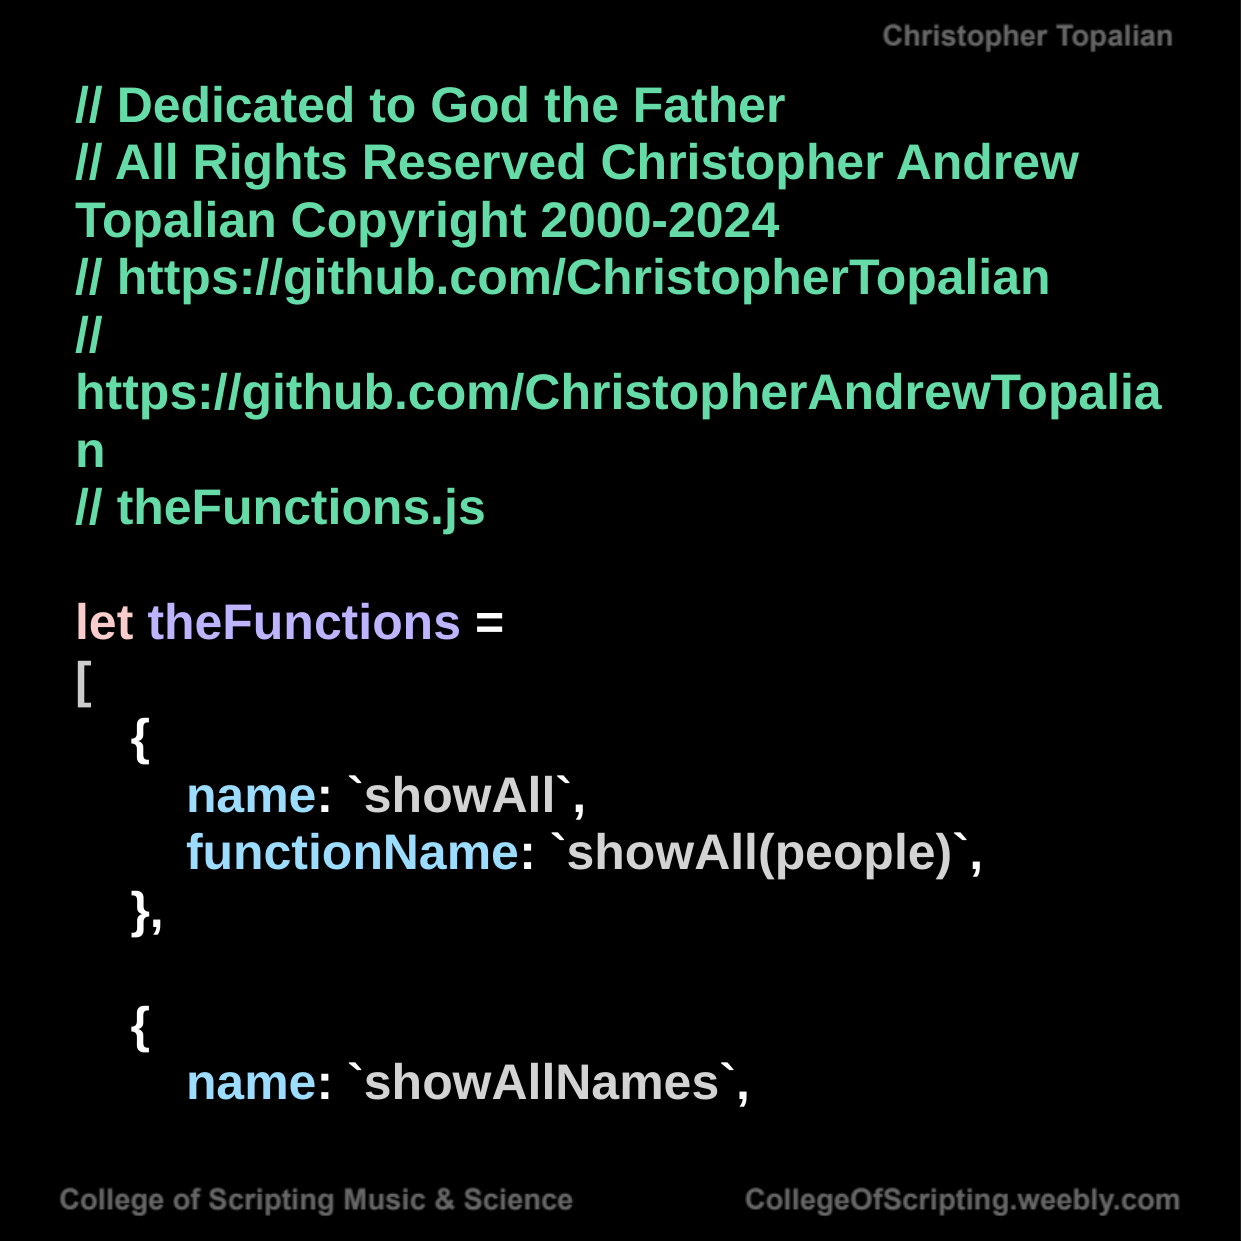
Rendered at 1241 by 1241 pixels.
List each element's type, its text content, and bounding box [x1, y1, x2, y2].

text // Dedicated to God the Father [75, 75, 1166, 132]
text name: `showAllNames`, [75, 1052, 1166, 1110]
text name: `showAll`, [75, 765, 1166, 822]
text [ [75, 650, 1166, 707]
text { [75, 995, 1166, 1052]
text // All Rights Reserved Christopher Andrew Topalian Copyright 2000-2024 [75, 132, 1166, 247]
text // https://github.com/ChristopherAndrewTopalian [75, 305, 1166, 477]
text functionName: `showAll(people)`, [75, 822, 1166, 880]
text let theFunctions = [75, 592, 1166, 650]
text // https://github.com/ChristopherTopalian [75, 247, 1166, 305]
text { [75, 707, 1166, 765]
text }, [75, 880, 1166, 937]
text // theFunctions.js [75, 477, 1166, 535]
